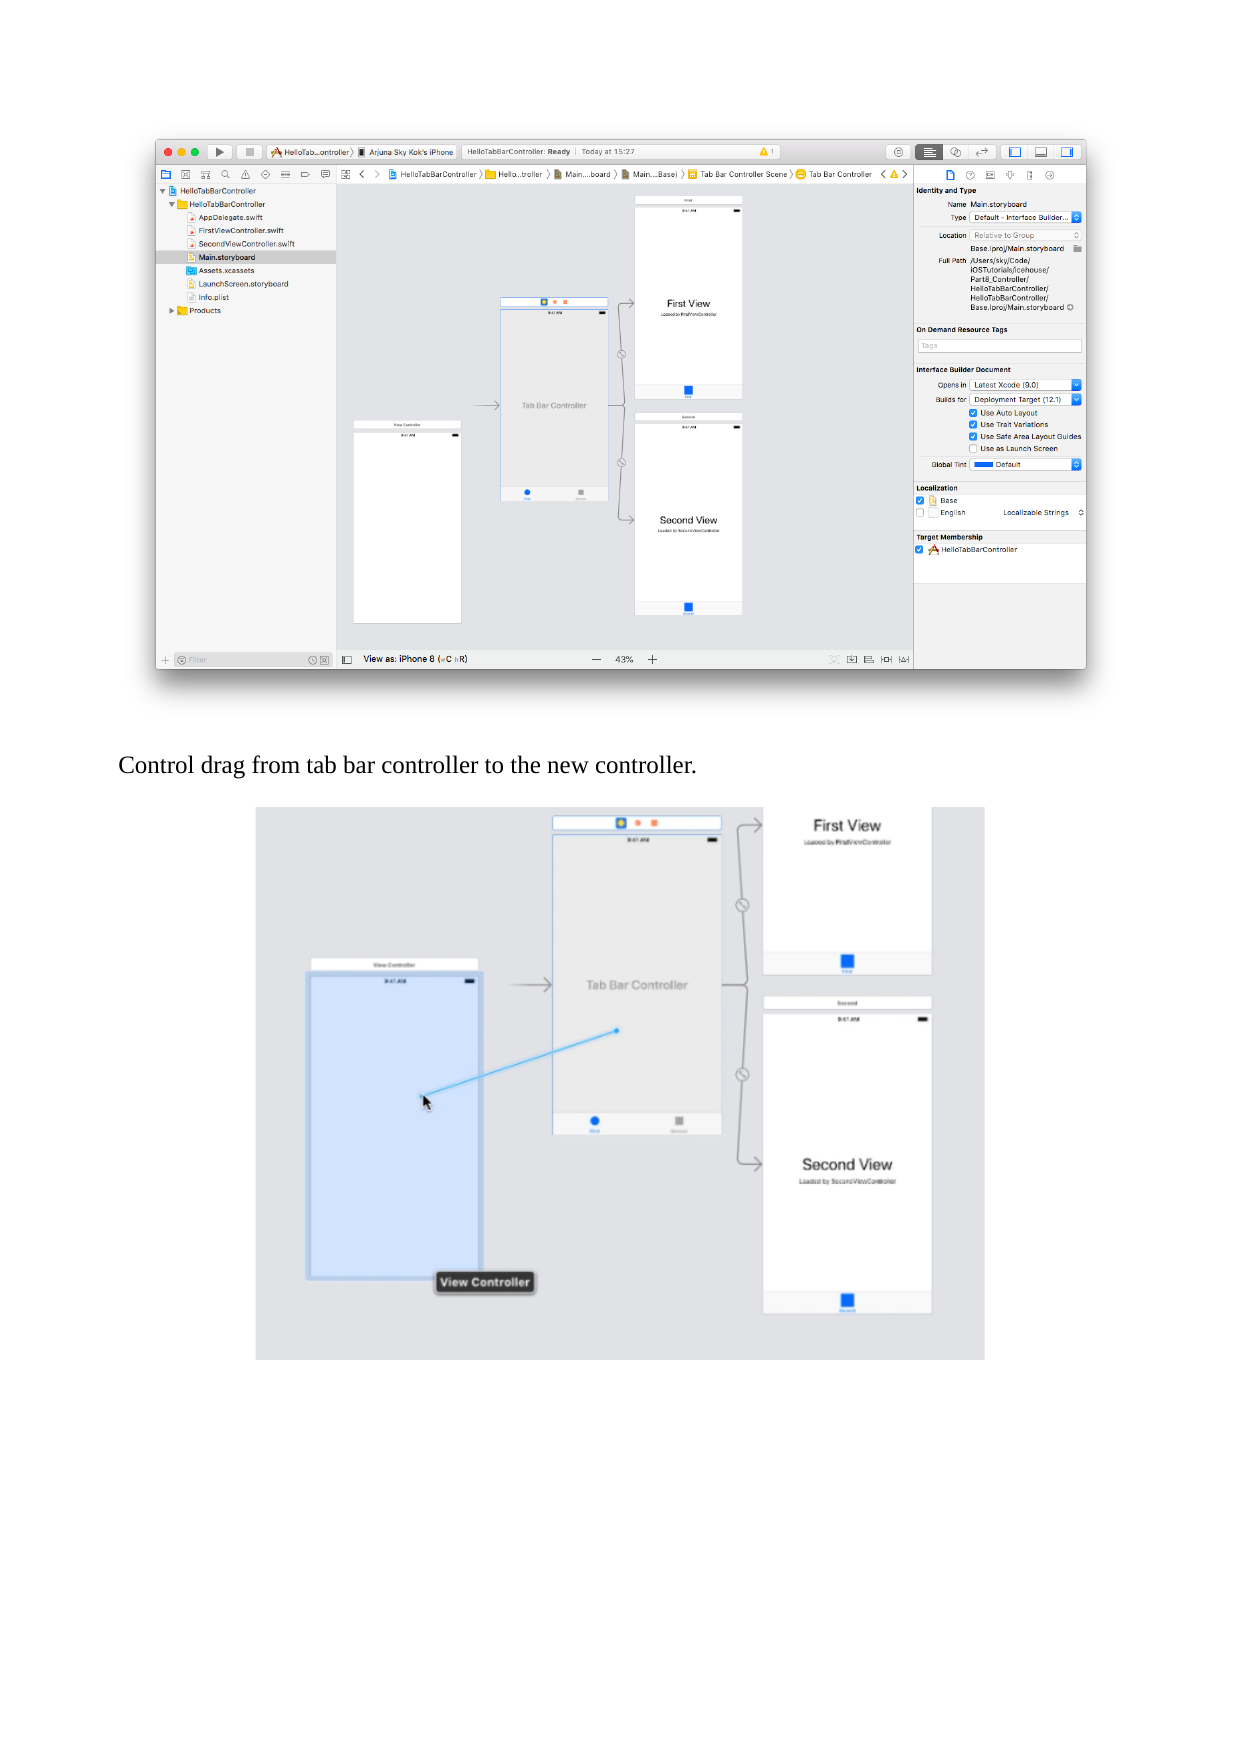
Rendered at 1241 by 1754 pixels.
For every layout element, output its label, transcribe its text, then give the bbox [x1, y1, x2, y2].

picture [255, 807, 985, 1360]
text Control drag from tab bar controller to the new controller. [118, 750, 1122, 779]
picture [118, 118, 1123, 722]
